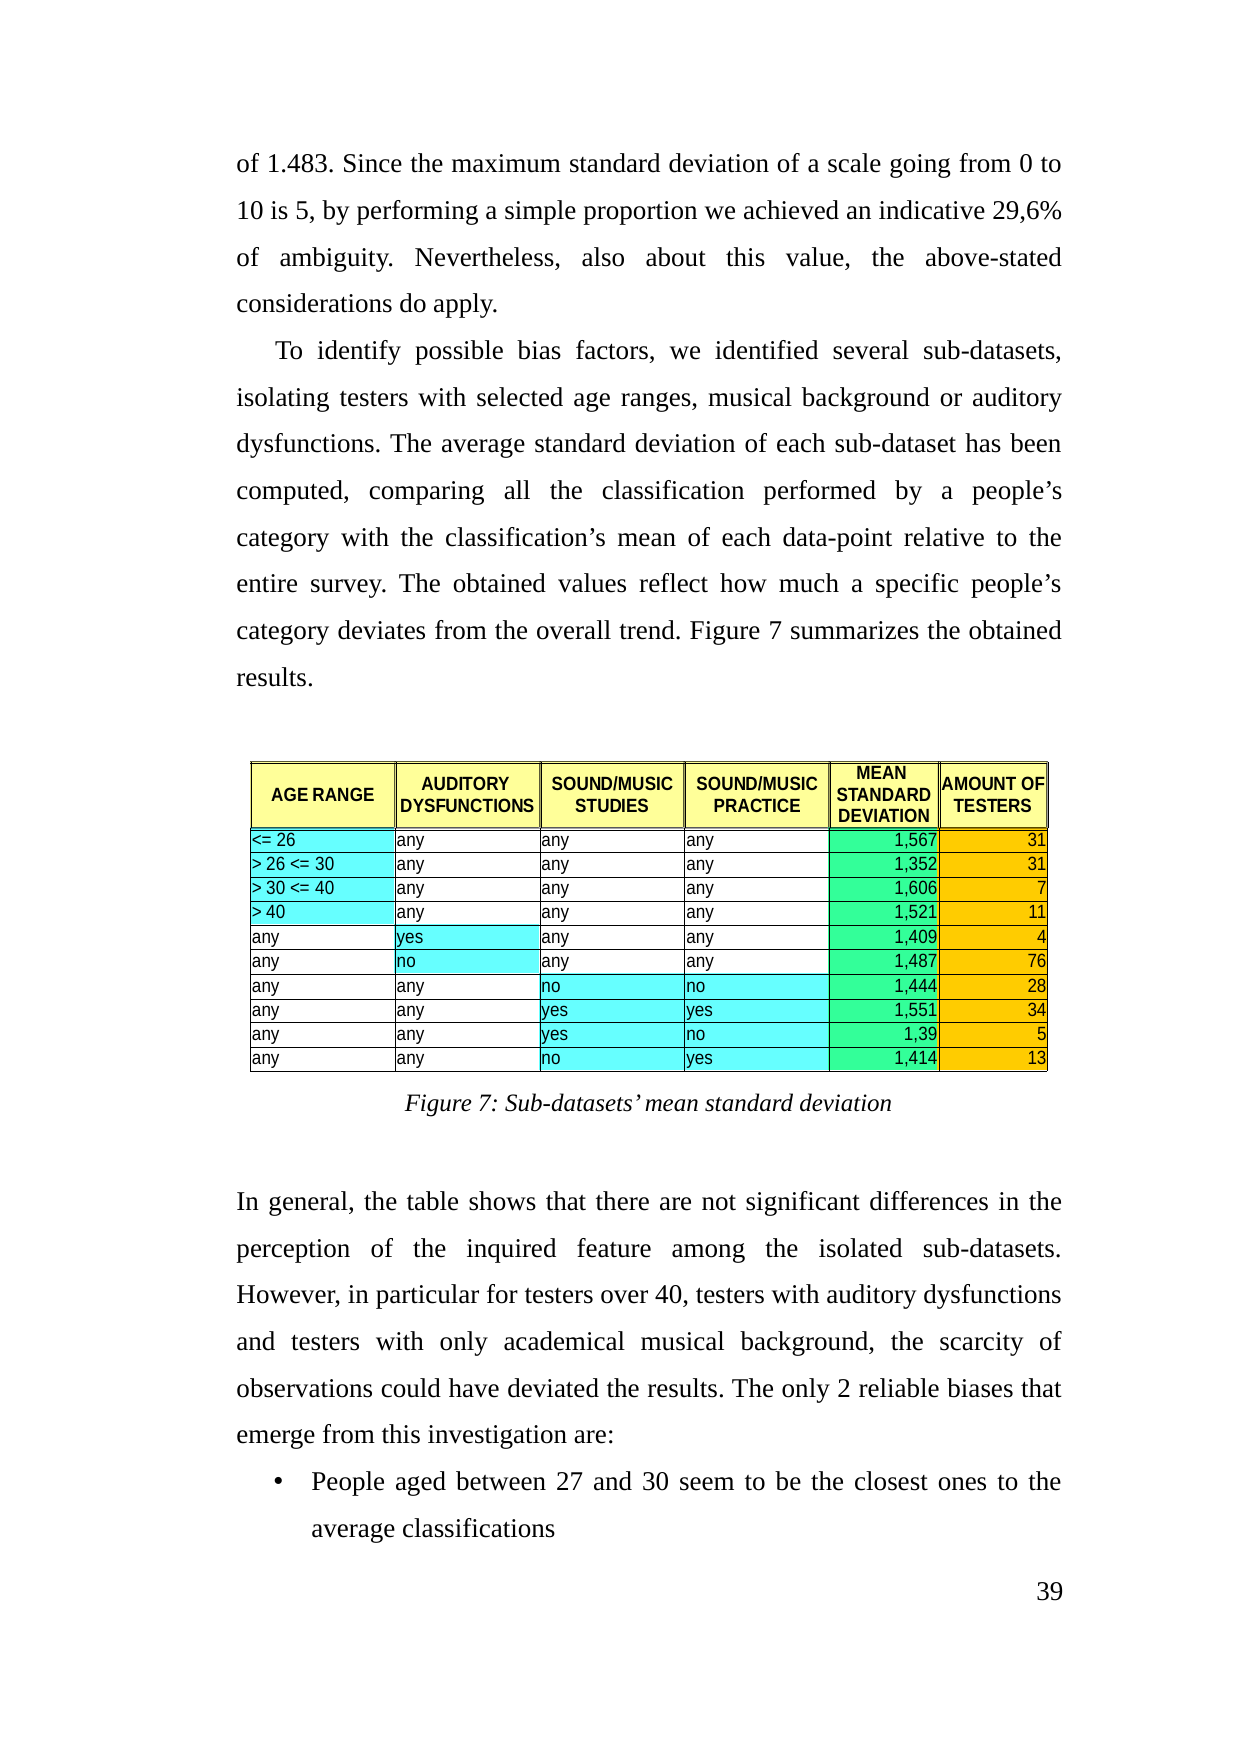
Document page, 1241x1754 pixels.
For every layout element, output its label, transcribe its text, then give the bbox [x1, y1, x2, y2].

list People aged between 27 and 30 seem to be the closest ones to the average classifications [274, 1465, 1063, 1543]
text To identify possible bias factors, we identified several sub-datasets, isolating testers with selected age ranges, musical background or auditory dysfunctions. The average standard deviation of each sub-dataset has been computed, comparing all the classification performed by a people’s category with the classification’s mean of each data-point relative to the entire survey. The obtained values reflect how much a specific people’s category deviates from the overall trend. Figure 7 summarizes the obtained results. [236, 334, 1063, 692]
text of 1.483. Since the maximum standard deviation of a scale going from 0 to 10 is 5, by performing a simple proportion we achieved an indicative 29,6% of ambiguity. Nevertheless, also about this value, the above-stated considerations do apply. [236, 148, 1063, 319]
text In general, the table shows that there are not significant differences in the perception of the inquired feature among the isolated sub-datasets. However, in particular for testers over 40, testers with auditory dysfunctions and testers with only academical musical background, the scarcity of observations could have deviated the results. The only 2 reliable biases that emerge from this investigation are: [236, 1185, 1063, 1450]
text Figure 7: Sub-datasets’ mean standard deviation [243, 774, 1056, 1117]
